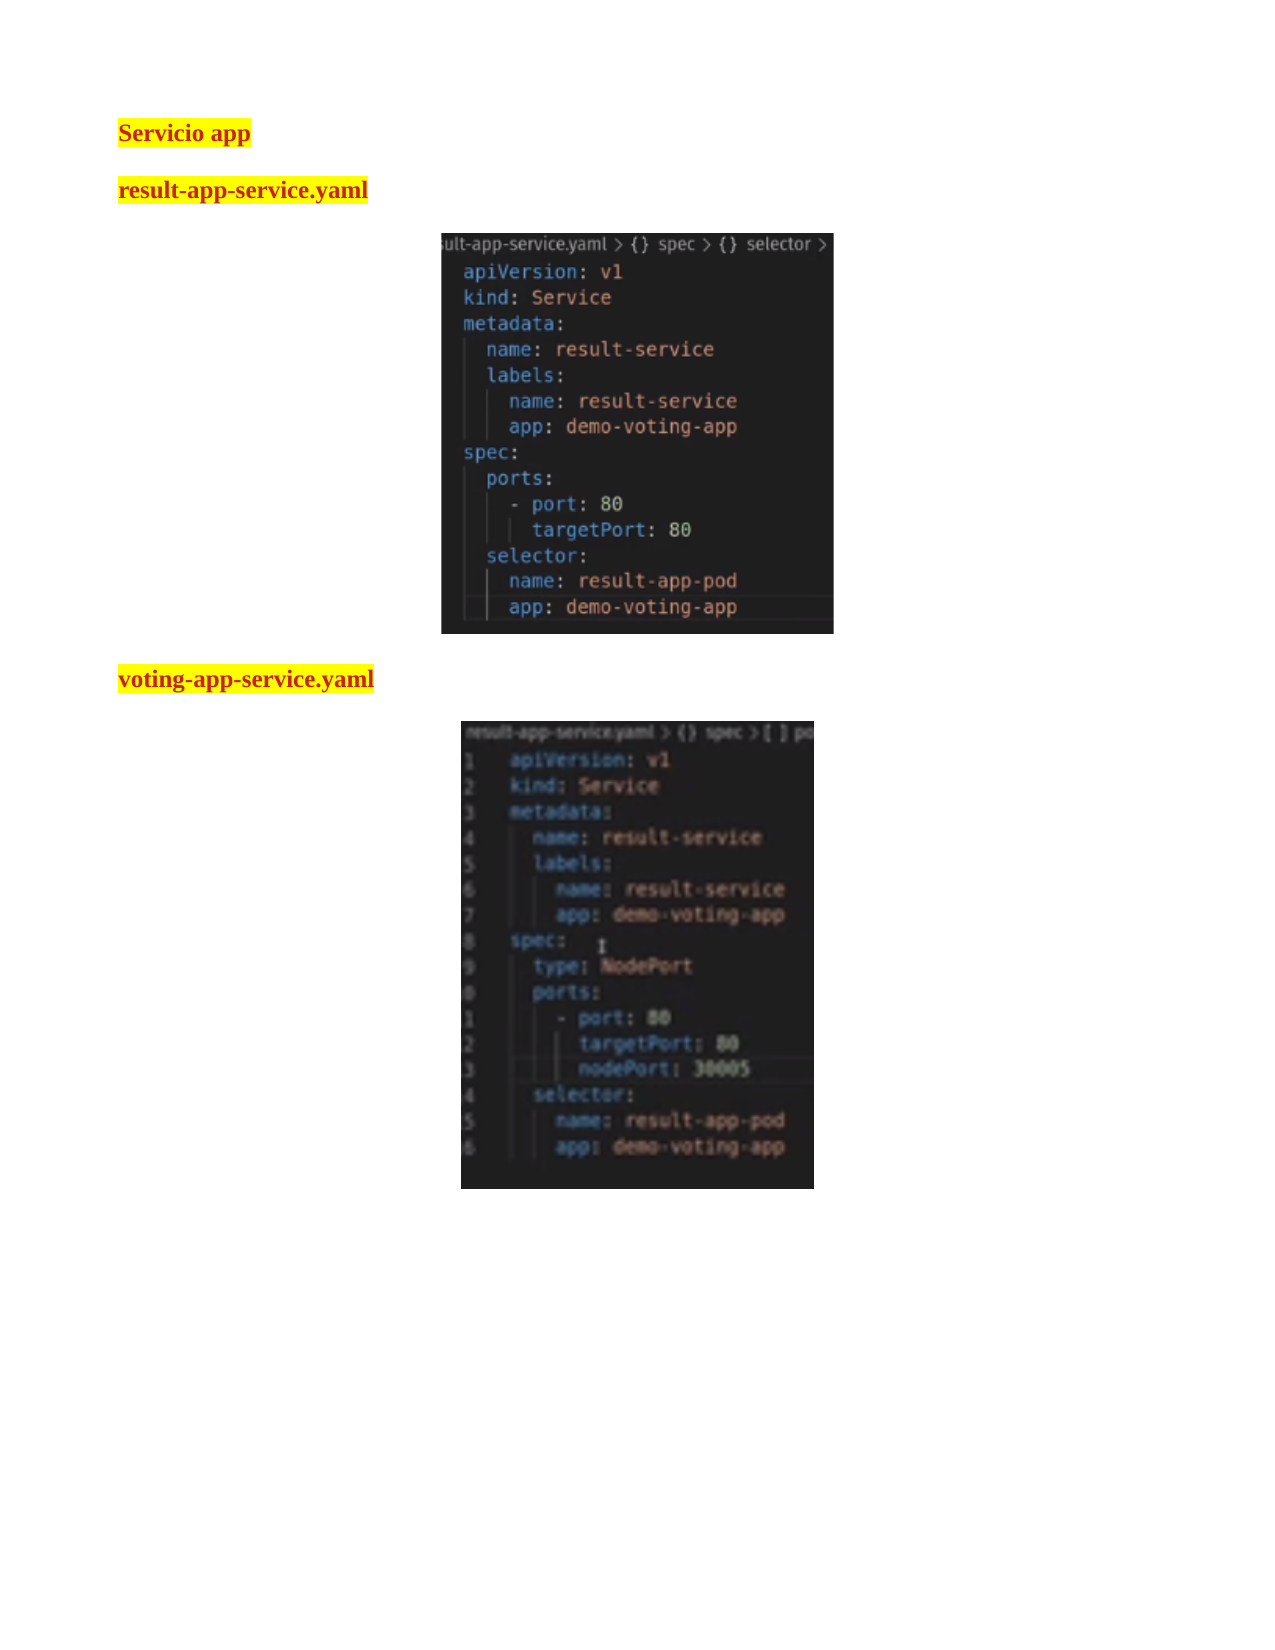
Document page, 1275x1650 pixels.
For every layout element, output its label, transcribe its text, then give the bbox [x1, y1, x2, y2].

picture [461, 721, 814, 1189]
text Servicio app [118, 118, 1157, 147]
text voting-app-service.yaml [118, 664, 1157, 693]
text result-app-service.yaml [118, 176, 1157, 204]
picture [441, 233, 834, 634]
